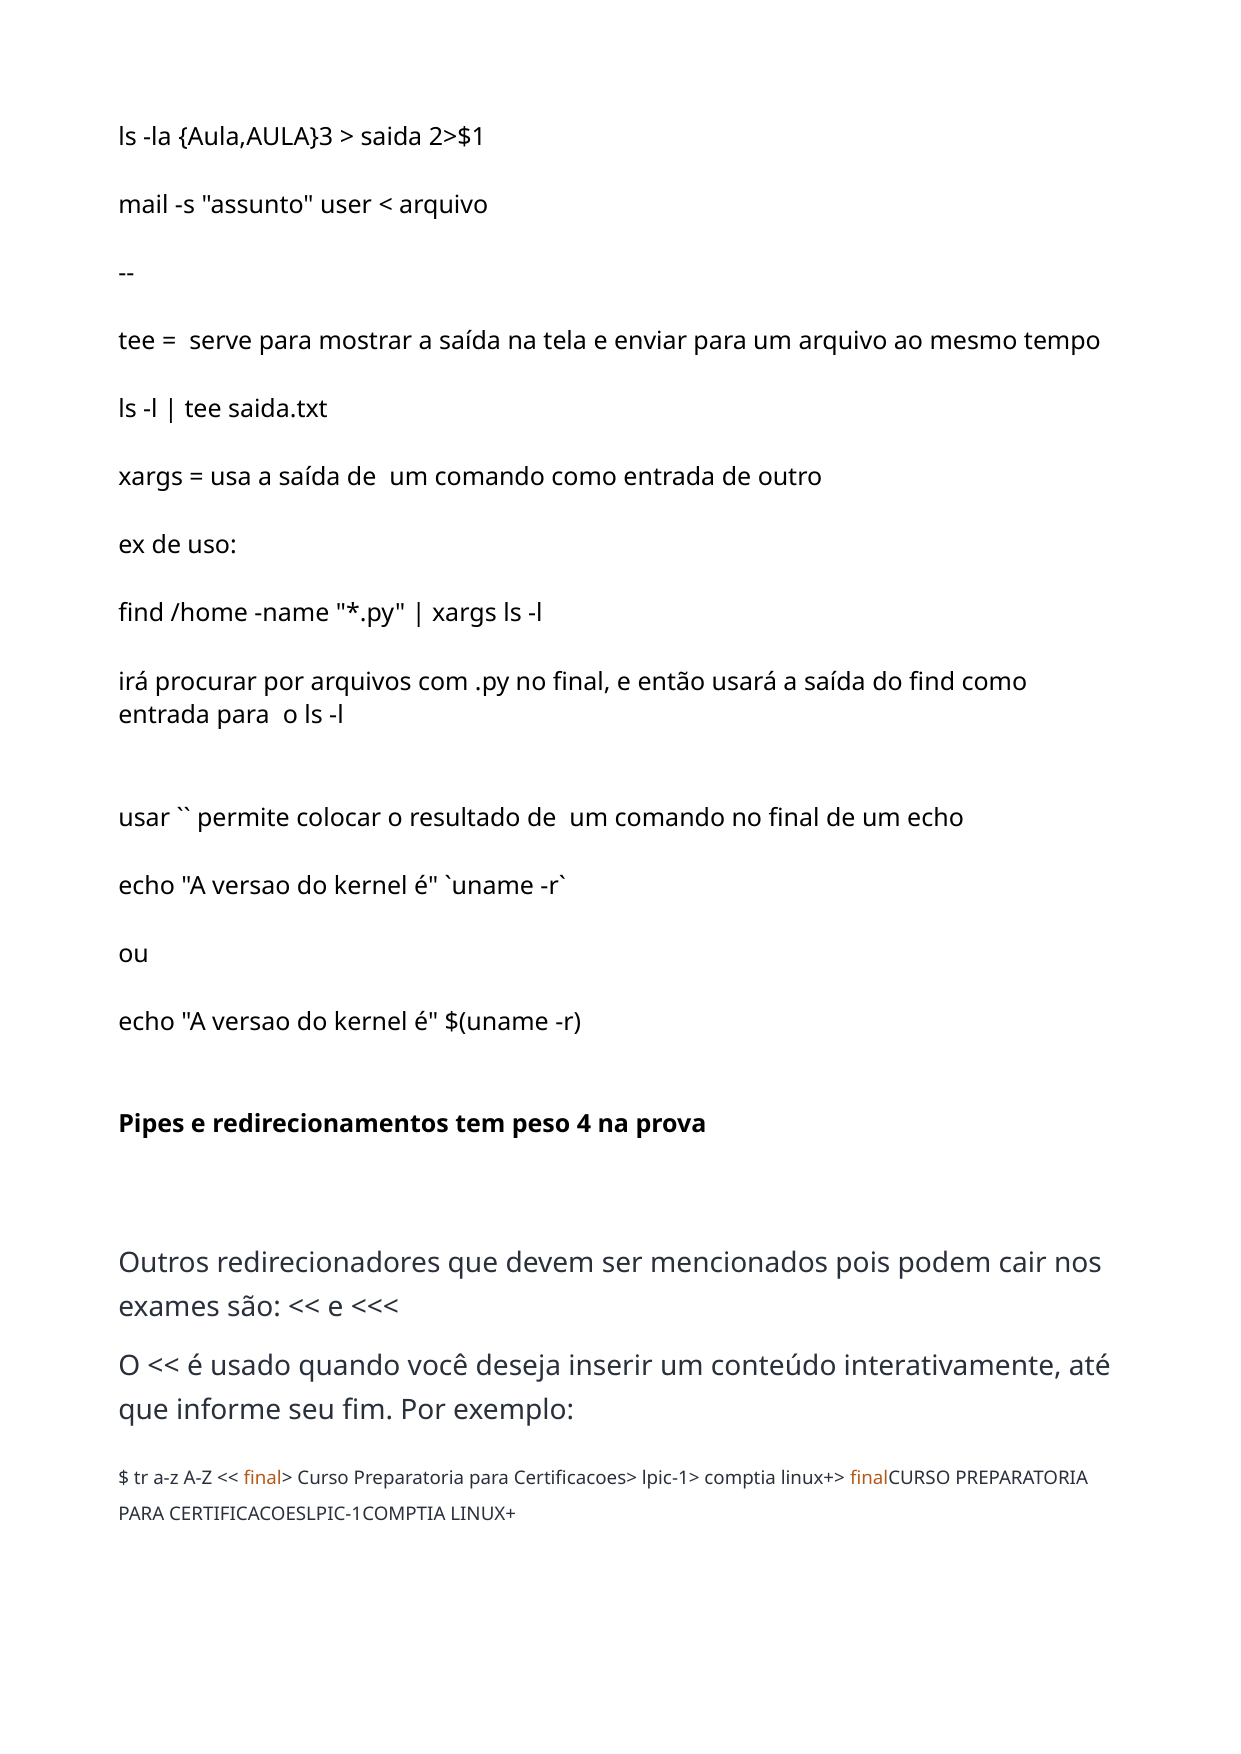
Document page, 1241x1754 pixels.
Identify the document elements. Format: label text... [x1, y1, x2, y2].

text echo "A versao do kernel é" `uname -r` [118, 867, 1122, 902]
text ls -la {Aula,AULA}3 > saida 2>$1 [118, 118, 1122, 152]
text ex de uso: [118, 527, 1122, 561]
text usar `` permite colocar o resultado de um comando no final de um echo [118, 799, 1122, 833]
text Pipes e redirecionamentos tem peso 4 na prova [118, 1106, 1122, 1140]
text O << é usado quando você deseja inserir um conteúdo interativamente, até que informe seu fim. Por exemplo: [118, 1345, 1122, 1427]
text -- [118, 254, 1122, 288]
text ls -l | tee saida.txt [118, 391, 1122, 425]
text tee = serve para mostrar a saída na tela e enviar para um arquivo ao mesmo tempo [118, 322, 1122, 357]
text ou [118, 936, 1122, 970]
text irá procurar por arquivos com .py no final, e então usará a saída do find como entrada para o ls -l [118, 663, 1122, 731]
text $ tr a-z A-Z << final> Curso Preparatoria para Certificacoes> lpic-1> comptia linux+> finalCURSO PREPARATORIA PARA CERTIFICACOESLPIC-1COMPTIA LINUX+ [118, 1464, 1122, 1526]
text Outros redirecionadores que devem ser mencionados pois podem cair nos exames são: << e <<< [118, 1242, 1122, 1324]
text mail -s "assunto" user < arquivo [118, 186, 1122, 220]
text echo "A versao do kernel é" $(uname -r) [118, 1004, 1122, 1038]
text xargs = usa a saída de um comando como entrada de outro [118, 459, 1122, 493]
text find /home -name "*.py" | xargs ls -l [118, 595, 1122, 629]
